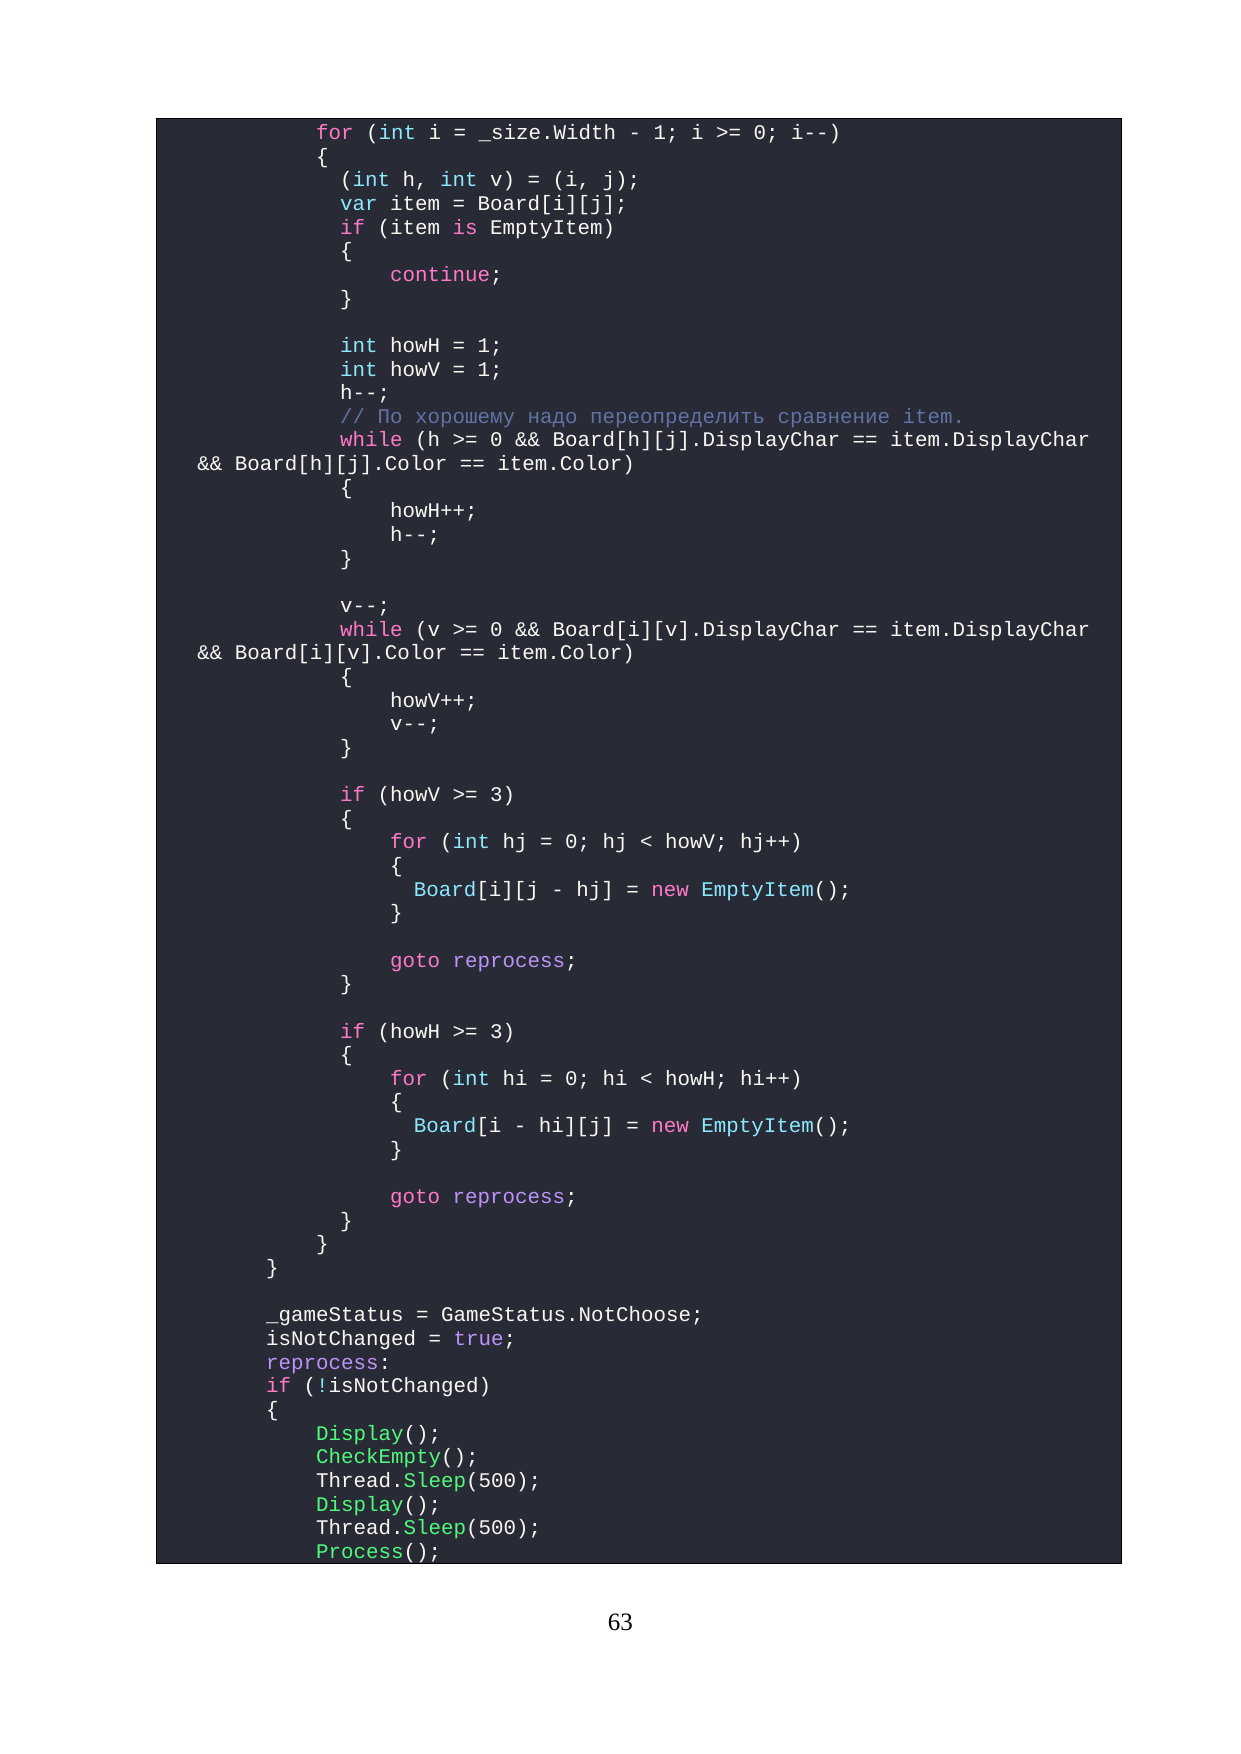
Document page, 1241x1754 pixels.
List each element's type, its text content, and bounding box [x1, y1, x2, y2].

list { [157, 1040, 1121, 1064]
list } [157, 1229, 1121, 1253]
list v--; [157, 591, 1121, 615]
list Display(); [157, 1489, 1121, 1513]
list if (howV >= 3) [157, 780, 1121, 804]
list Thread.Sleep(500); [157, 1513, 1121, 1537]
list while (h >= 0 && Board[h][j].DisplayChar == item.DisplayChar && Board[h][j].Color == item.Color) [157, 426, 1121, 473]
list { [157, 236, 1121, 260]
list int howV = 1; [157, 354, 1121, 378]
list { [157, 804, 1121, 827]
list } [157, 1135, 1121, 1158]
list _gameStatus = GameStatus.NotChoose; [157, 1300, 1121, 1324]
list } [157, 284, 1121, 307]
list { [157, 1395, 1121, 1419]
list continue; [157, 260, 1121, 284]
list } [157, 898, 1121, 922]
list // По хорошему надо переопределить сравнение item. [157, 402, 1121, 426]
list howH++; [157, 496, 1121, 520]
list { [157, 473, 1121, 496]
list reprocess: [157, 1348, 1121, 1371]
list h--; [157, 520, 1121, 544]
list Display(); [157, 1419, 1121, 1442]
list while (v >= 0 && Board[i][v].DisplayChar == item.DisplayChar && Board[i][v].Color == item.Color) [157, 615, 1121, 662]
list } [157, 1253, 1121, 1277]
list v--; [157, 709, 1121, 733]
list int howH = 1; [157, 331, 1121, 354]
list { [157, 142, 1121, 165]
list { [157, 662, 1121, 686]
list { [157, 1088, 1121, 1111]
list goto reprocess; [157, 946, 1121, 969]
list if (item is EmptyItem) [157, 213, 1121, 236]
list for (int i = _size.Width - 1; i >= 0; i--) [157, 119, 1121, 142]
list { [157, 851, 1121, 875]
list Board[i - hi][j] = new EmptyItem(); [157, 1111, 1121, 1135]
list } [157, 733, 1121, 757]
list CheckEmpty(); [157, 1442, 1121, 1466]
list howV++; [157, 686, 1121, 709]
list for (int hi = 0; hi < howH; hi++) [157, 1064, 1121, 1088]
list if (howH >= 3) [157, 1017, 1121, 1040]
list } [157, 544, 1121, 567]
list } [157, 1206, 1121, 1229]
list Process(); [157, 1537, 1121, 1563]
list h--; [157, 378, 1121, 402]
list Board[i][j - hj] = new EmptyItem(); [157, 875, 1121, 898]
list (int h, int v) = (i, j); [157, 165, 1121, 189]
list Thread.Sleep(500); [157, 1466, 1121, 1489]
list goto reprocess; [157, 1182, 1121, 1206]
list for (int hj = 0; hj < howV; hj++) [157, 827, 1121, 851]
list var item = Board[i][j]; [157, 189, 1121, 213]
list isNotChanged = true; [157, 1324, 1121, 1348]
list } [157, 969, 1121, 993]
list if (!isNotChanged) [157, 1371, 1121, 1395]
